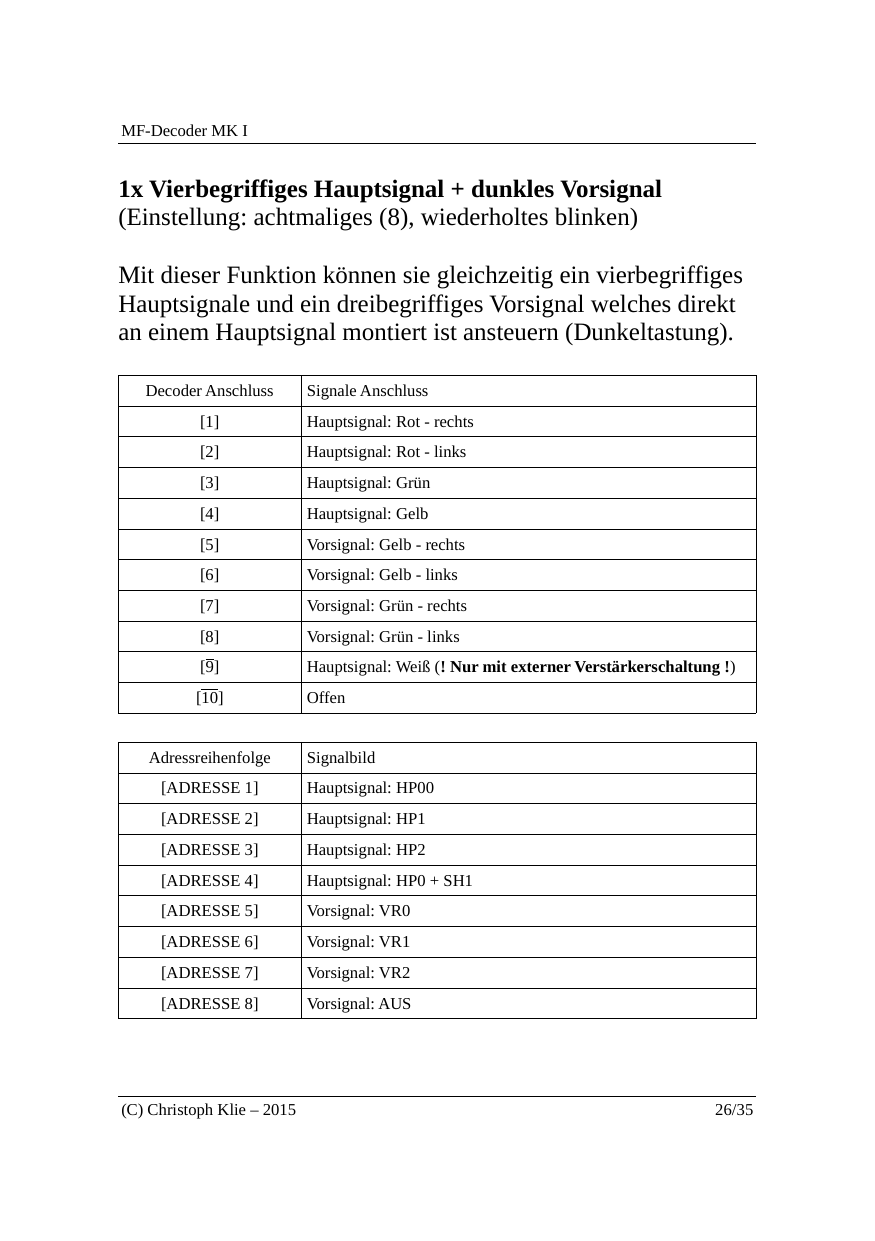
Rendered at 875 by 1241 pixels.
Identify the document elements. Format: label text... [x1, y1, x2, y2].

table_cell Hauptsignal: HP00 [302, 774, 756, 803]
table_cell [8] [119, 622, 301, 651]
table_cell Vorsignal: AUS [302, 989, 756, 1018]
table_cell [ADRESSE 3] [119, 835, 301, 865]
table_cell [1] [119, 407, 301, 436]
table_header Signale Anschluss [302, 376, 756, 406]
table_cell Vorsignal: VR2 [302, 958, 756, 988]
table_cell Vorsignal: Grün - rechts [302, 591, 756, 621]
table_cell Hauptsignal: Rot - rechts [302, 407, 756, 436]
text Mit dieser Funktion können sie gleichzeitig ein vierbegriffiges Hauptsignale und ein dreibegriffiges Vorsignal welches direkt an einem Hauptsignal montiert ist ansteuern (Dunkeltastung). [118, 260, 756, 346]
table_cell [ADRESSE 6] [119, 927, 301, 957]
table_cell [7] [119, 591, 301, 621]
table_header Signalbild [302, 743, 756, 772]
table_header Adressreihenfolge [119, 743, 301, 772]
table_cell Vorsignal: Gelb - rechts [302, 530, 756, 559]
table_cell Hauptsignal: HP2 [302, 835, 756, 865]
table_cell [3] [119, 468, 301, 498]
table_cell [ADRESSE 5] [119, 896, 301, 926]
table_header Decoder Anschluss [119, 376, 301, 406]
table_cell Hauptsignal: Weiß (! Nur mit externer Verstärkerschaltung !) [302, 652, 756, 682]
table_cell Vorsignal: VR1 [302, 927, 756, 957]
table_cell Vorsignal: Gelb - links [302, 560, 756, 590]
table_cell Hauptsignal: Gelb [302, 499, 756, 528]
table_cell [10] [119, 683, 301, 713]
table_cell [ADRESSE 4] [119, 866, 301, 895]
table_cell [ADRESSE 7] [119, 958, 301, 988]
table_cell [9] [119, 652, 301, 682]
table_cell Hauptsignal: Rot - links [302, 437, 756, 467]
table_cell [ADRESSE 1] [119, 774, 301, 803]
table_cell [6] [119, 560, 301, 590]
table_cell [ADRESSE 8] [119, 989, 301, 1018]
table_cell [5] [119, 530, 301, 559]
text 1x Vierbegriffiges Hauptsignal + dunkles Vorsignal [118, 174, 756, 202]
table_cell [ADRESSE 2] [119, 804, 301, 834]
text (Einstellung: achtmaliges (8), wiederholtes blinken) [118, 202, 756, 231]
table_cell [4] [119, 499, 301, 528]
table_cell Vorsignal: VR0 [302, 896, 756, 926]
table_cell Hauptsignal: HP0 + SH1 [302, 866, 756, 895]
table_cell Hauptsignal: Grün [302, 468, 756, 498]
table_cell Offen [302, 683, 756, 713]
table_cell Vorsignal: Grün - links [302, 622, 756, 651]
table_cell Hauptsignal: HP1 [302, 804, 756, 834]
table_cell [2] [119, 437, 301, 467]
